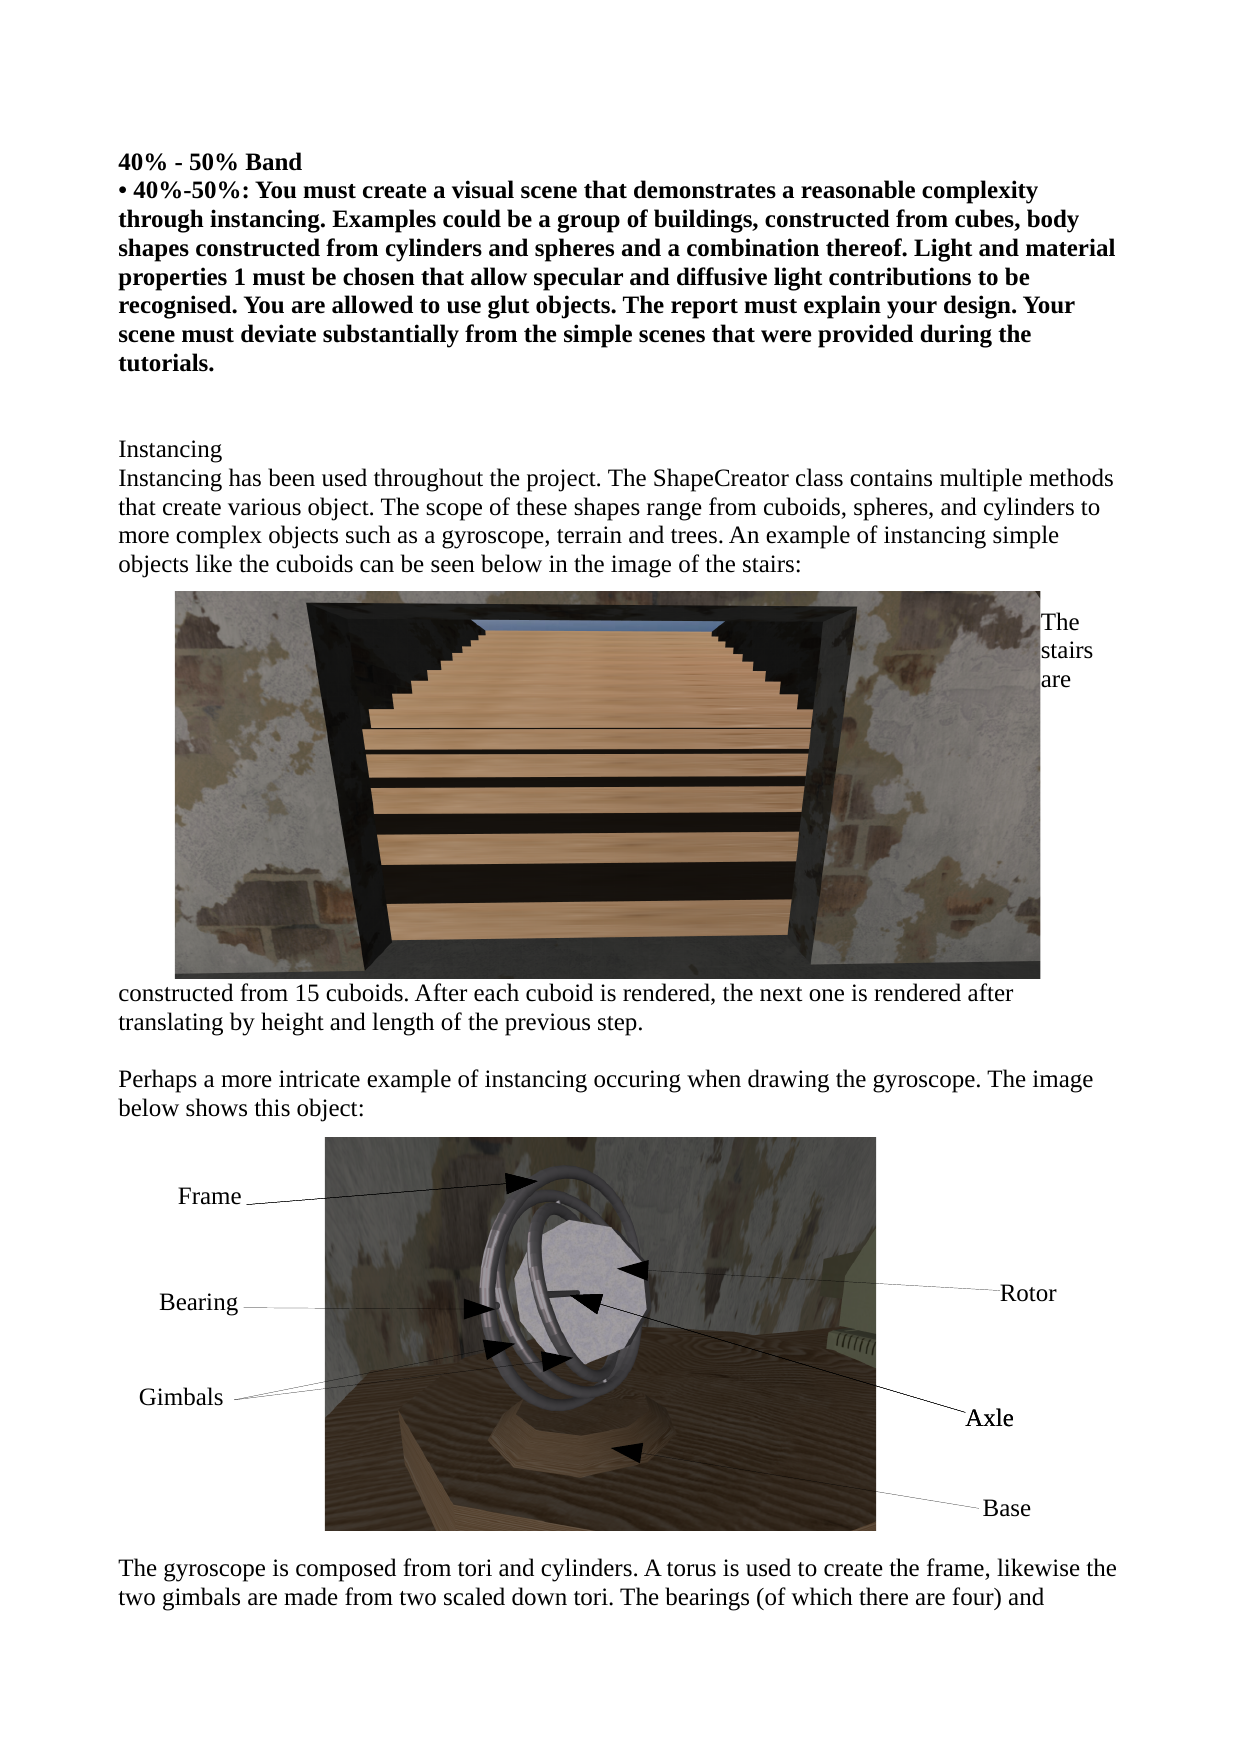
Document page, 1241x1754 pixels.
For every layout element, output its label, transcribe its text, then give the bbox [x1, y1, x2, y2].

picture [174, 591, 1041, 979]
text The gyroscope is composed from tori and cylinders. A torus is used to create the frame, likewise the two gimbals are made from two scaled down tori. The bearings (of which there are four) and [118, 1553, 1122, 1611]
text 40% - 50% Band [118, 147, 1122, 176]
text Instancing has been used throughout the project. The ShapeCreator class contains multiple methods that create various object. The scope of these shapes range from cuboids, spheres, and cylinders to more complex objects such as a gyroscope, terrain and trees. An example of instancing simple objects like the cuboids can be seen below in the image of the stairs: [118, 463, 1122, 578]
text The stairs are constructed from 15 cuboids. After each cuboid is rendered, the next one is rendered after translating by height and length of the previous step. [118, 578, 1122, 1036]
text • 40%-50%: You must create a visual scene that demonstrates a reasonable complexity through instancing. Examples could be a group of buildings, constructed from cubes, body shapes constructed from cylinders and spheres and a combination thereof. Light and material properties 1 must be chosen that allow specular and diffusive light contributions to be recognised. You are allowed to use glut objects. The report must explain your design. Your scene must deviate substantially from the simple scenes that were provided during the tutorials. [118, 176, 1122, 377]
picture [324, 1137, 877, 1531]
text Instancing [118, 406, 1122, 463]
text Perhaps a more intricate example of instancing occuring when drawing the gyroscope. The image below shows this object: [118, 1064, 1122, 1122]
